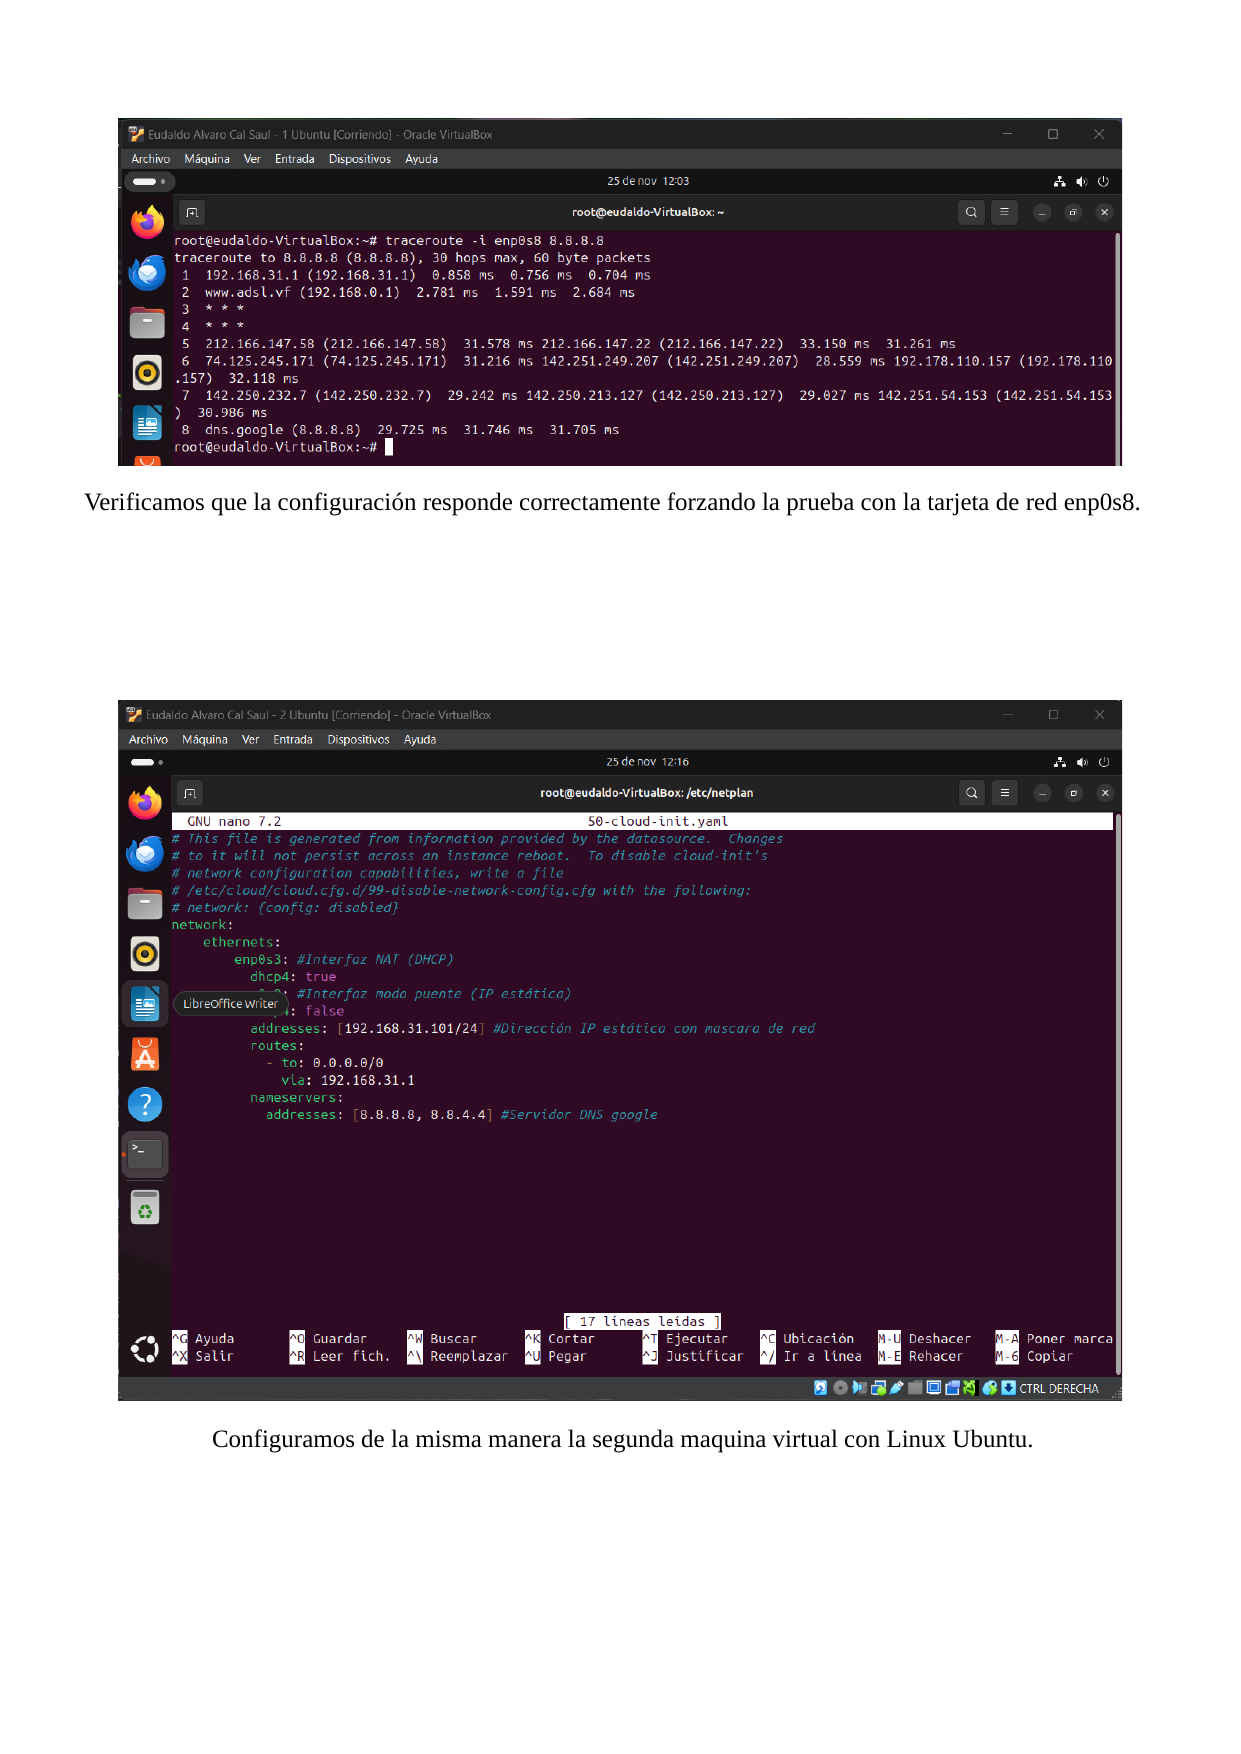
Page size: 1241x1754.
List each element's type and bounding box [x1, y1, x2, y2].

picture [118, 700, 1123, 1401]
picture [118, 118, 1123, 466]
